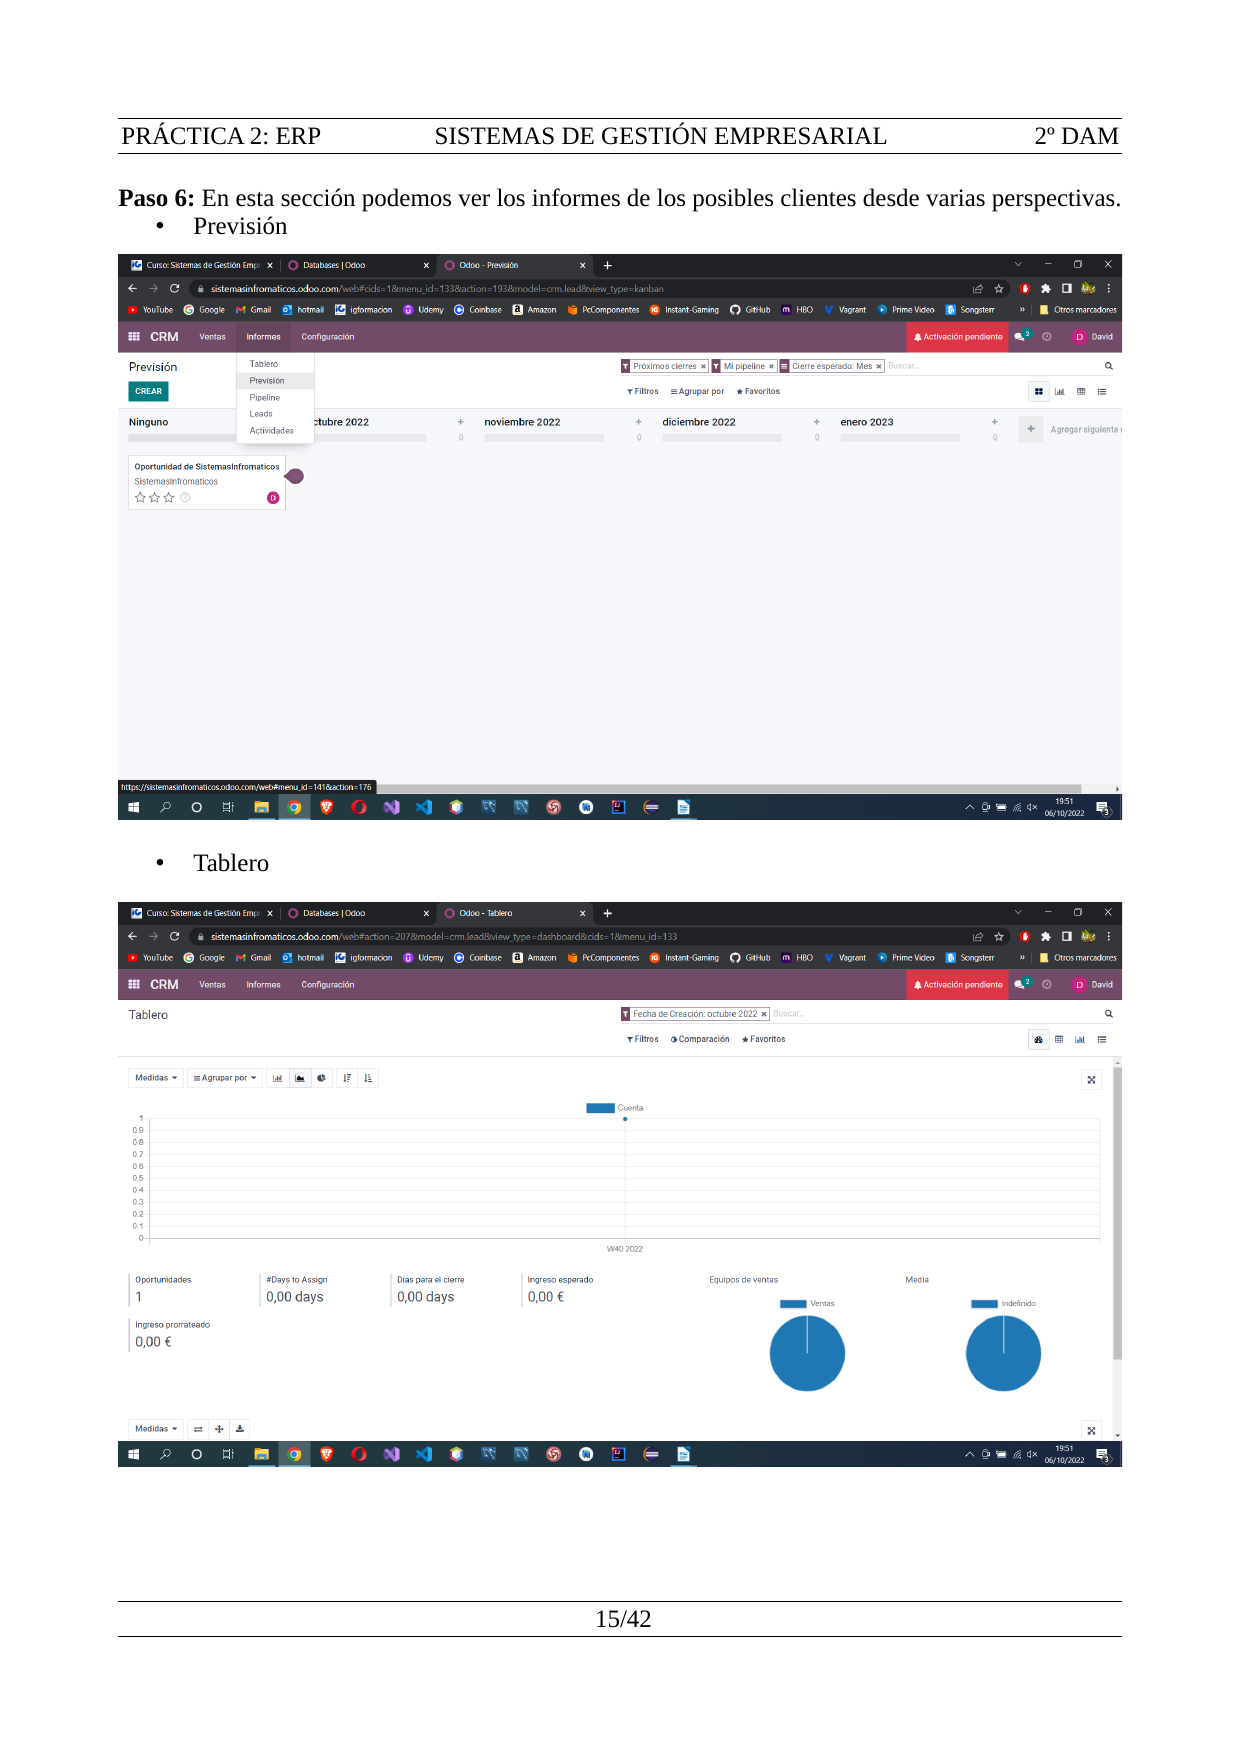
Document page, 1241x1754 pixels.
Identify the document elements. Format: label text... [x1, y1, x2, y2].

list Tablero [156, 848, 1122, 877]
picture [118, 254, 1123, 820]
list Previsión [156, 211, 1122, 240]
text Paso 6: En esta sección podemos ver los informes de los posibles clientes desde varias perspectivas. [118, 183, 1122, 211]
picture [118, 902, 1123, 1467]
